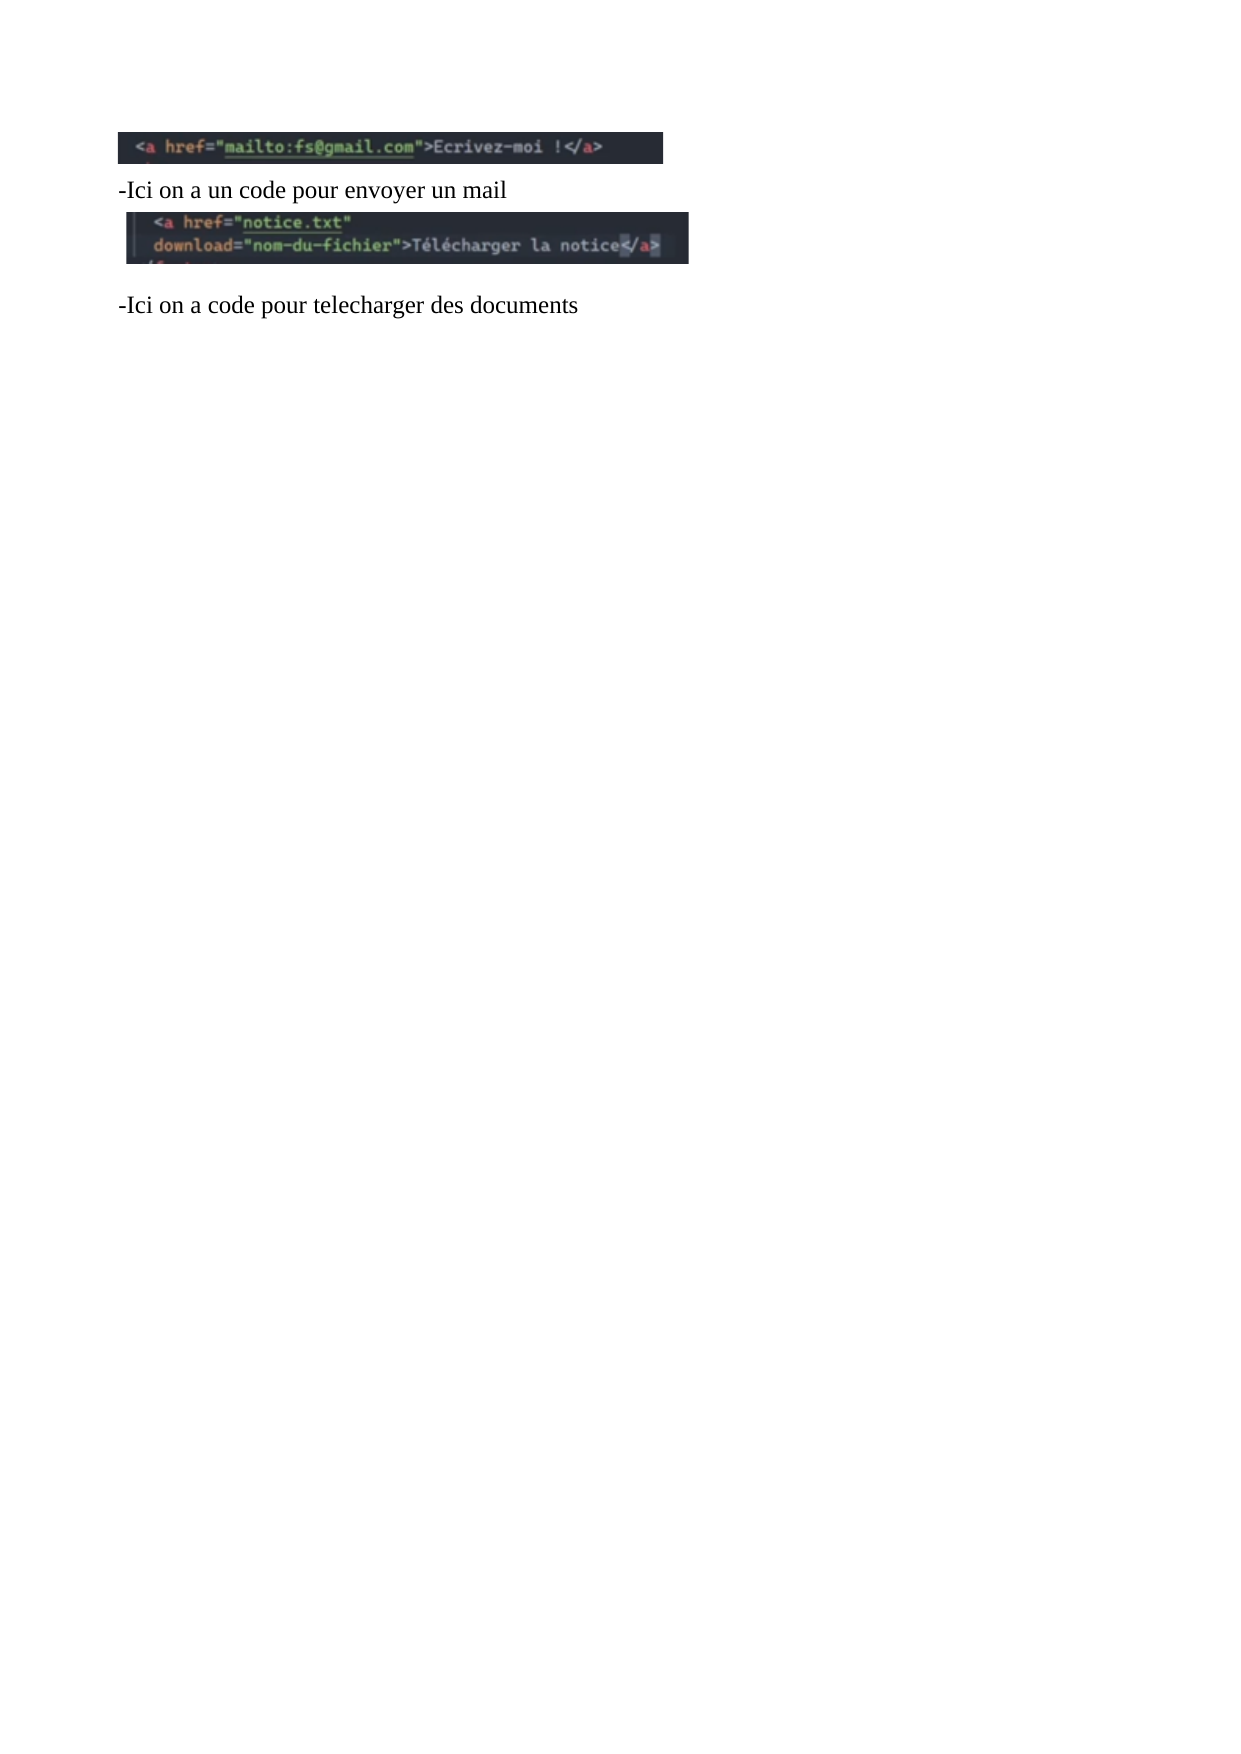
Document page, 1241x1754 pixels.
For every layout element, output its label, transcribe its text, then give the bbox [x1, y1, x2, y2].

text -Ici on a code pour telecharger des documents [118, 291, 1122, 319]
picture [117, 132, 664, 164]
text -Ici on a un code pour envoyer un mail [118, 176, 1122, 204]
picture [126, 212, 689, 264]
